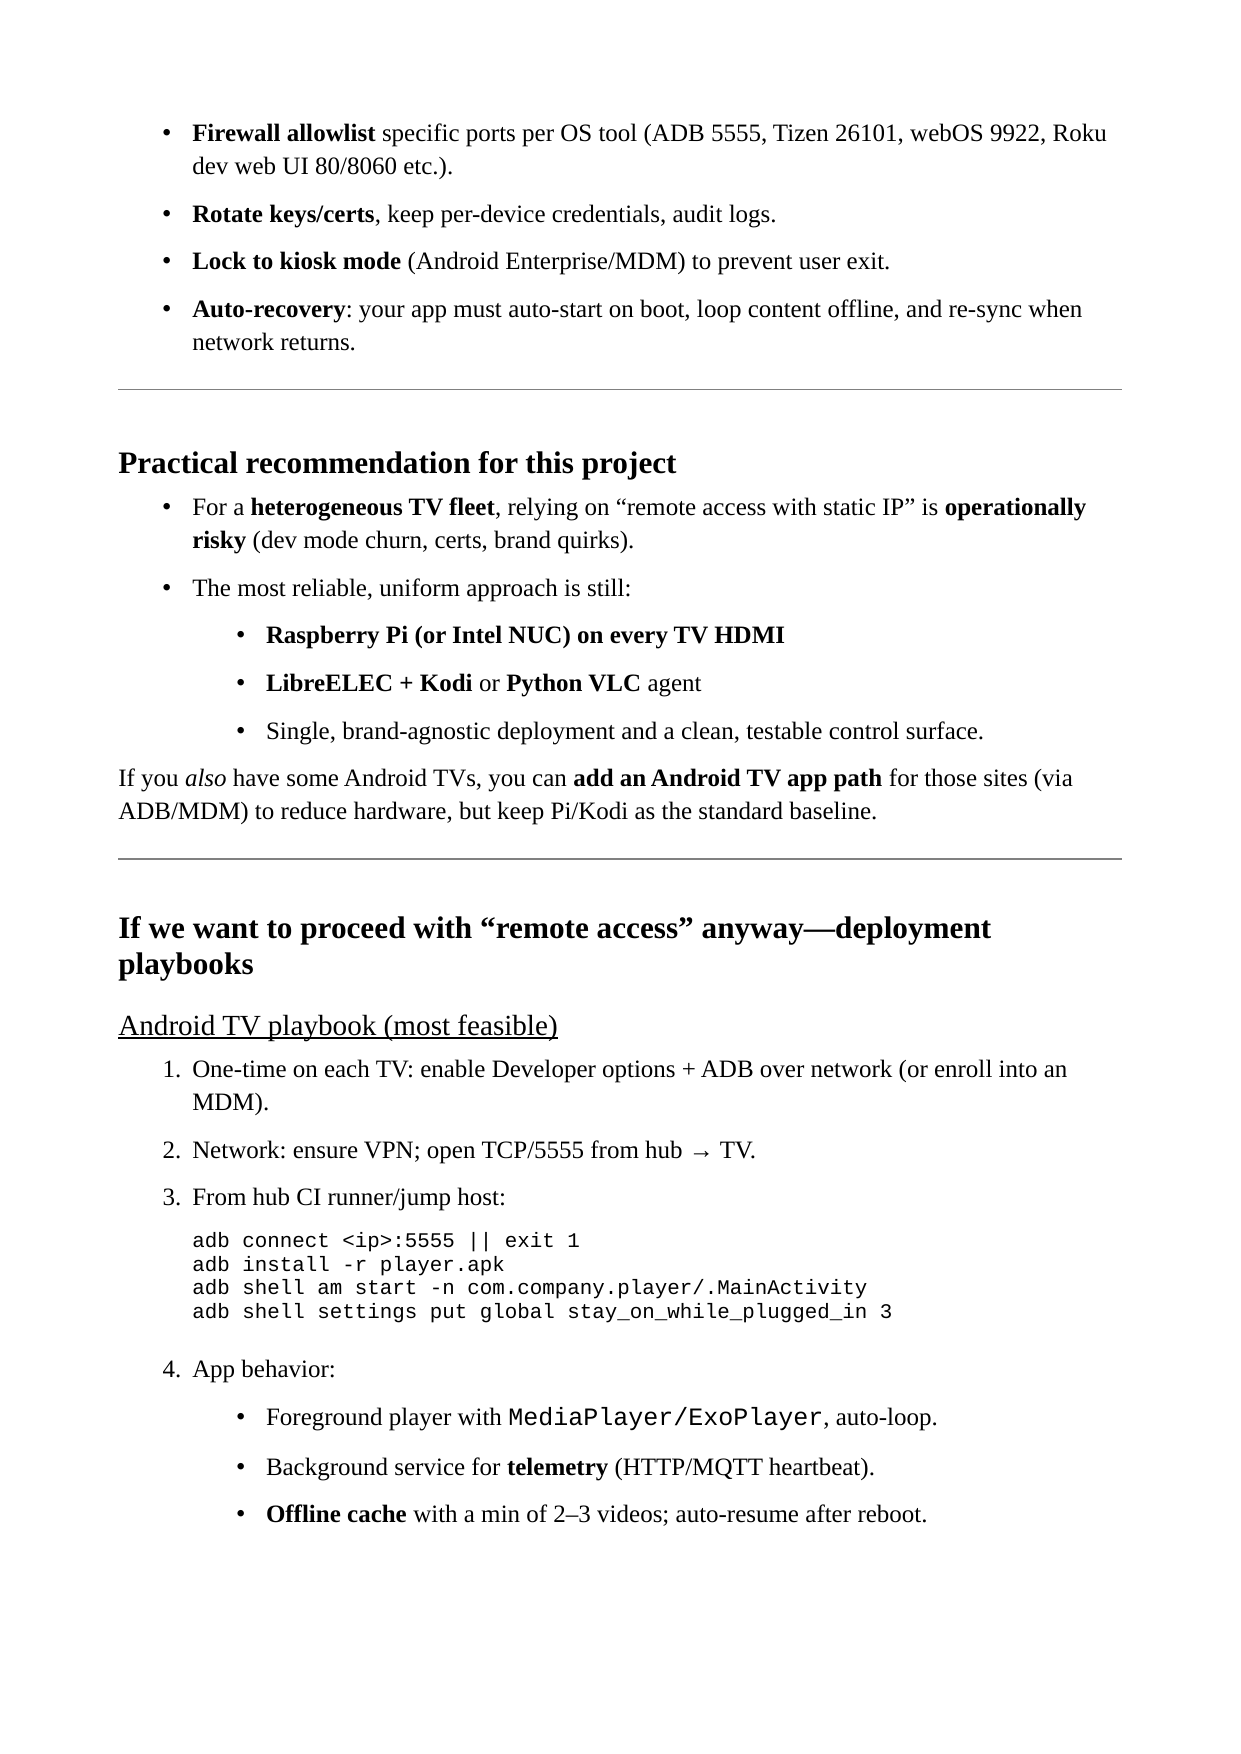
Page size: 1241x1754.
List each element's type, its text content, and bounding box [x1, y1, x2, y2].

list Background service for telemetry (HTTP/MQTT heartbeat). [236, 1452, 1122, 1480]
list The most reliable, uniform approach is still: [162, 573, 1122, 602]
list Foreground player with MediaPlayer/ExoPlayer, auto-loop. [236, 1402, 1122, 1432]
list Network: ensure VPN; open TCP/5555 from hub → TV. [162, 1135, 1122, 1163]
list adb install -r player.apk [162, 1253, 1122, 1277]
list adb shell settings put global stay_on_while_plugged_in 3 [162, 1301, 1122, 1324]
list Offline cache with a min of 2–3 videos; auto-resume after reboot. [236, 1499, 1122, 1528]
list Rotate keys/certs, keep per-device credentials, audit logs. [162, 199, 1122, 227]
list LibreELEC + Kodi or Python VLC agent [236, 668, 1122, 697]
list adb connect <ip>:5555 || exit 1 [162, 1230, 1122, 1253]
subtitle Android TV playbook (most feasible) [118, 1008, 1122, 1042]
list Single, brand-agnostic deployment and a clean, testable control surface. [236, 716, 1122, 744]
text If you also have some Android TVs, you can add an Android TV app path for those sites (via ADB/MDM) to reduce hardware, but keep Pi/Kodi as the standard baseline. [118, 763, 1122, 825]
list Auto-recovery: your app must auto-start on boot, loop content offline, and re-sync when network returns. [162, 294, 1122, 356]
list For a heterogeneous TV fleet, relying on “remote access with static IP” is operationally risky (dev mode churn, certs, brand quirks). [162, 492, 1122, 554]
subtitle Practical recommendation for this project [118, 444, 1122, 480]
list One-time on each TV: enable Developer options + ADB over network (or enroll into an MDM). [162, 1054, 1122, 1116]
list App behavior: [162, 1354, 1122, 1383]
list Lock to kiosk mode (Android Enterprise/MDM) to prevent user exit. [162, 246, 1122, 275]
list From hub CI runner/jump host: [162, 1182, 1122, 1211]
subtitle If we want to proceed with “remote access” anyway—deployment playbooks [118, 909, 1122, 981]
list Raspberry Pi (or Intel NUC) on every TV HDMI [236, 621, 1122, 649]
list Firewall allowlist specific ports per OS tool (ADB 5555, Tizen 26101, webOS 9922, Roku dev web UI 80/8060 etc.). [162, 118, 1122, 180]
list adb shell am start -n com.company.player/.MainActivity [162, 1277, 1122, 1301]
